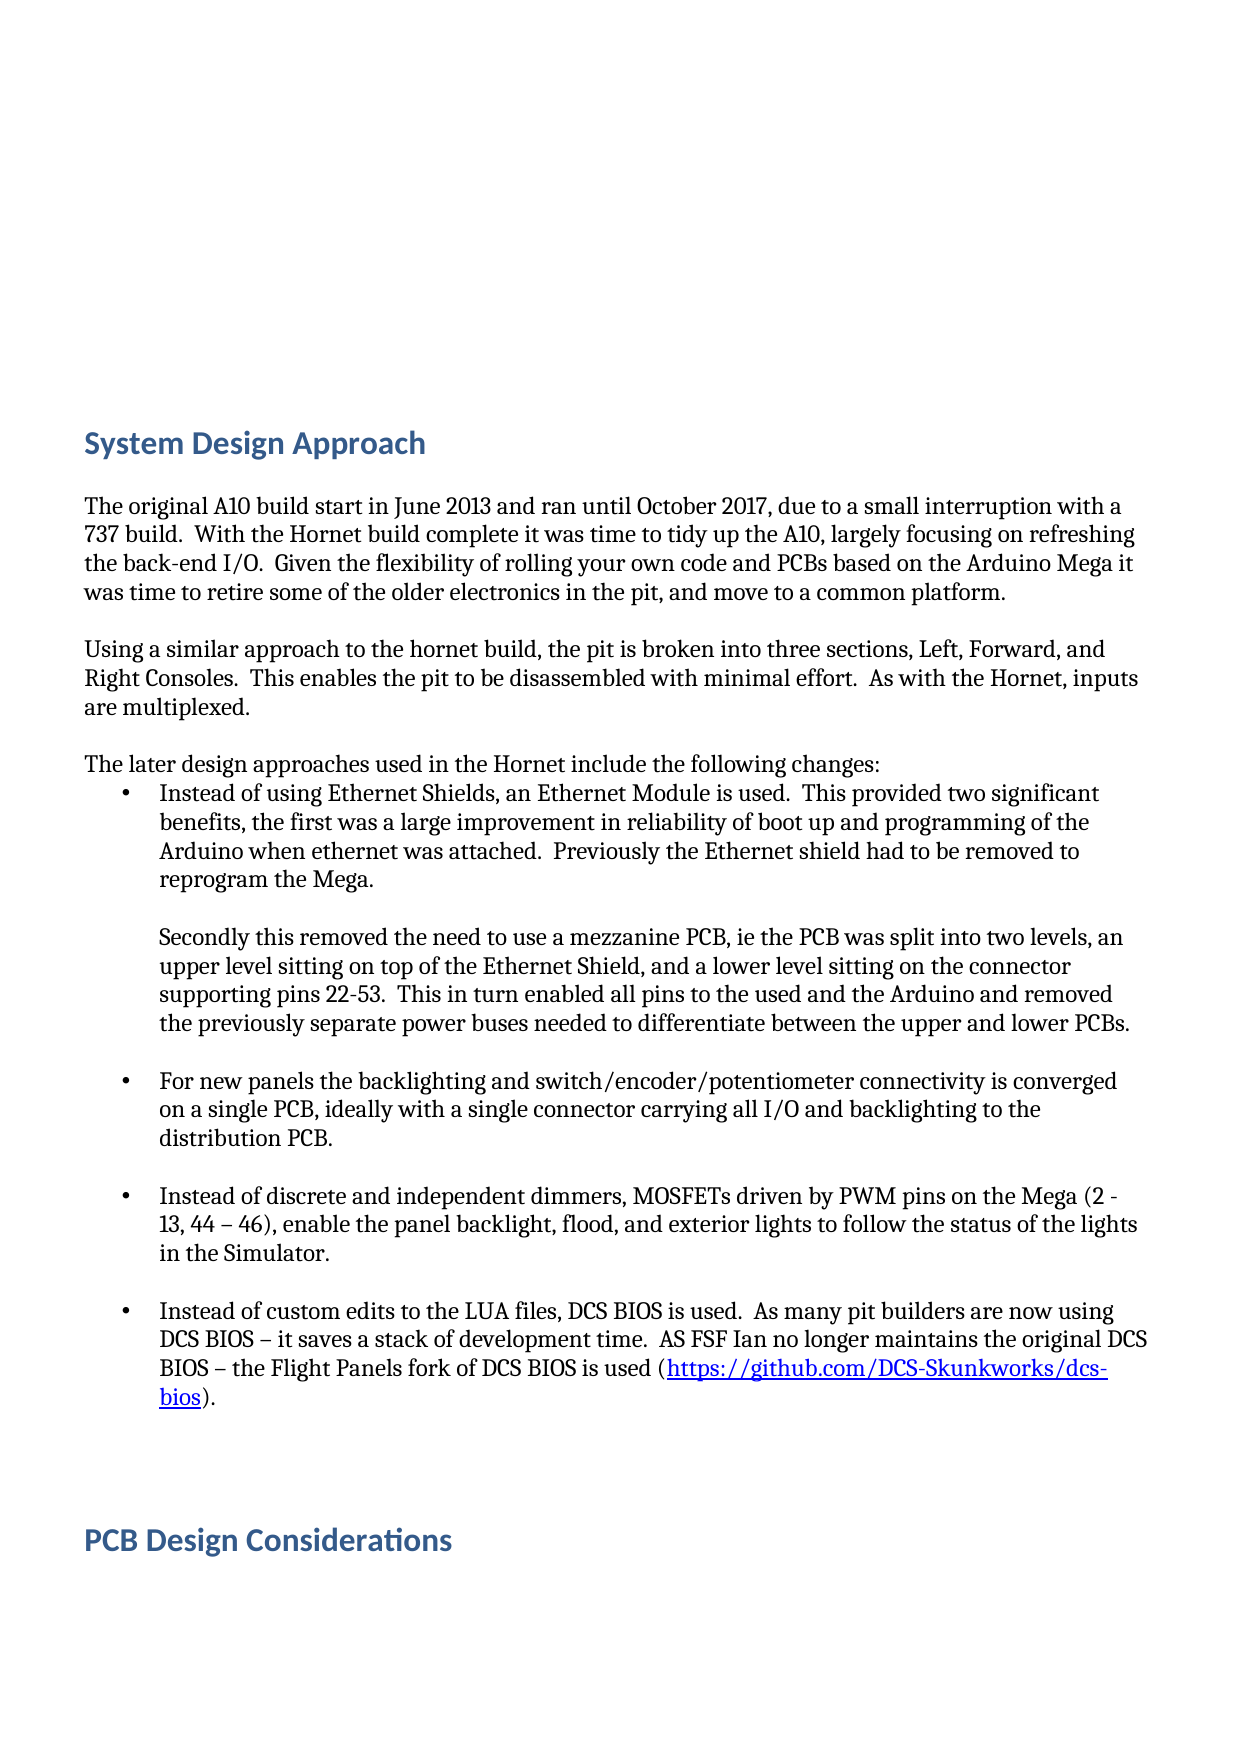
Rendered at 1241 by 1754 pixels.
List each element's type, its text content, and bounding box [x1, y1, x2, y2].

list Instead of discrete and independent dimmers, MOSFETs driven by PWM pins on the Mega (2 - 13, 44 – 46), enable the panel backlight, flood, and exterior lights to follow the status of the lights in the Simulator. [122, 1182, 1148, 1268]
list For new panels the backlighting and switch/encoder/potentiometer connectivity is converged on a single PCB, ideally with a single connector carrying all I/O and backlighting to the distribution PCB. [122, 1067, 1148, 1153]
list Instead of using Ethernet Shields, an Ethernet Module is used. This provided two significant benefits, the first was a large improvement in reliability of boot up and programming of the Arduino when ethernet was attached. Previously the Ethernet shield had to be removed to reprogram the Mega. [122, 779, 1148, 894]
list Instead of custom edits to the LUA files, DCS BIOS is used. As many pit builders are now using DCS BIOS – it saves a stack of development time. AS FSF Ian no longer maintains the original DCS BIOS – the Flight Panels fork of DCS BIOS is used (https://github.com/DCS-Skunkworks/dcs-bios). [122, 1297, 1148, 1412]
subtitle System Design Approach [84, 422, 1148, 463]
text Using a similar approach to the hornet build, the pit is broken into three sections, Left, Forward, and Right Consoles. This enables the pit to be disassembled with minimal effort. As with the Hornet, inputs are multiplexed. [84, 635, 1148, 722]
subtitle PCB Design Considerations [84, 1519, 1148, 1560]
text The later design approaches used in the Hornet include the following changes: [84, 750, 1148, 779]
text Secondly this removed the need to use a mezzanine PCB, ie the PCB was split into two levels, an upper level sitting on top of the Ethernet Shield, and a lower level sitting on the connector supporting pins 22-53. This in turn enabled all pins to the used and the Arduino and removed the previously separate power buses needed to differentiate between the upper and lower PCBs. [159, 923, 1148, 1038]
text The original A10 build start in June 2013 and ran until October 2017, due to a small interruption with a 737 build. With the Hornet build complete it was time to tidy up the A10, largely focusing on refreshing the back-end I/O. Given the flexibility of rolling your own code and PCBs based on the Arduino Mega it was time to retire some of the older electronics in the pit, and move to a common platform. [84, 492, 1148, 607]
